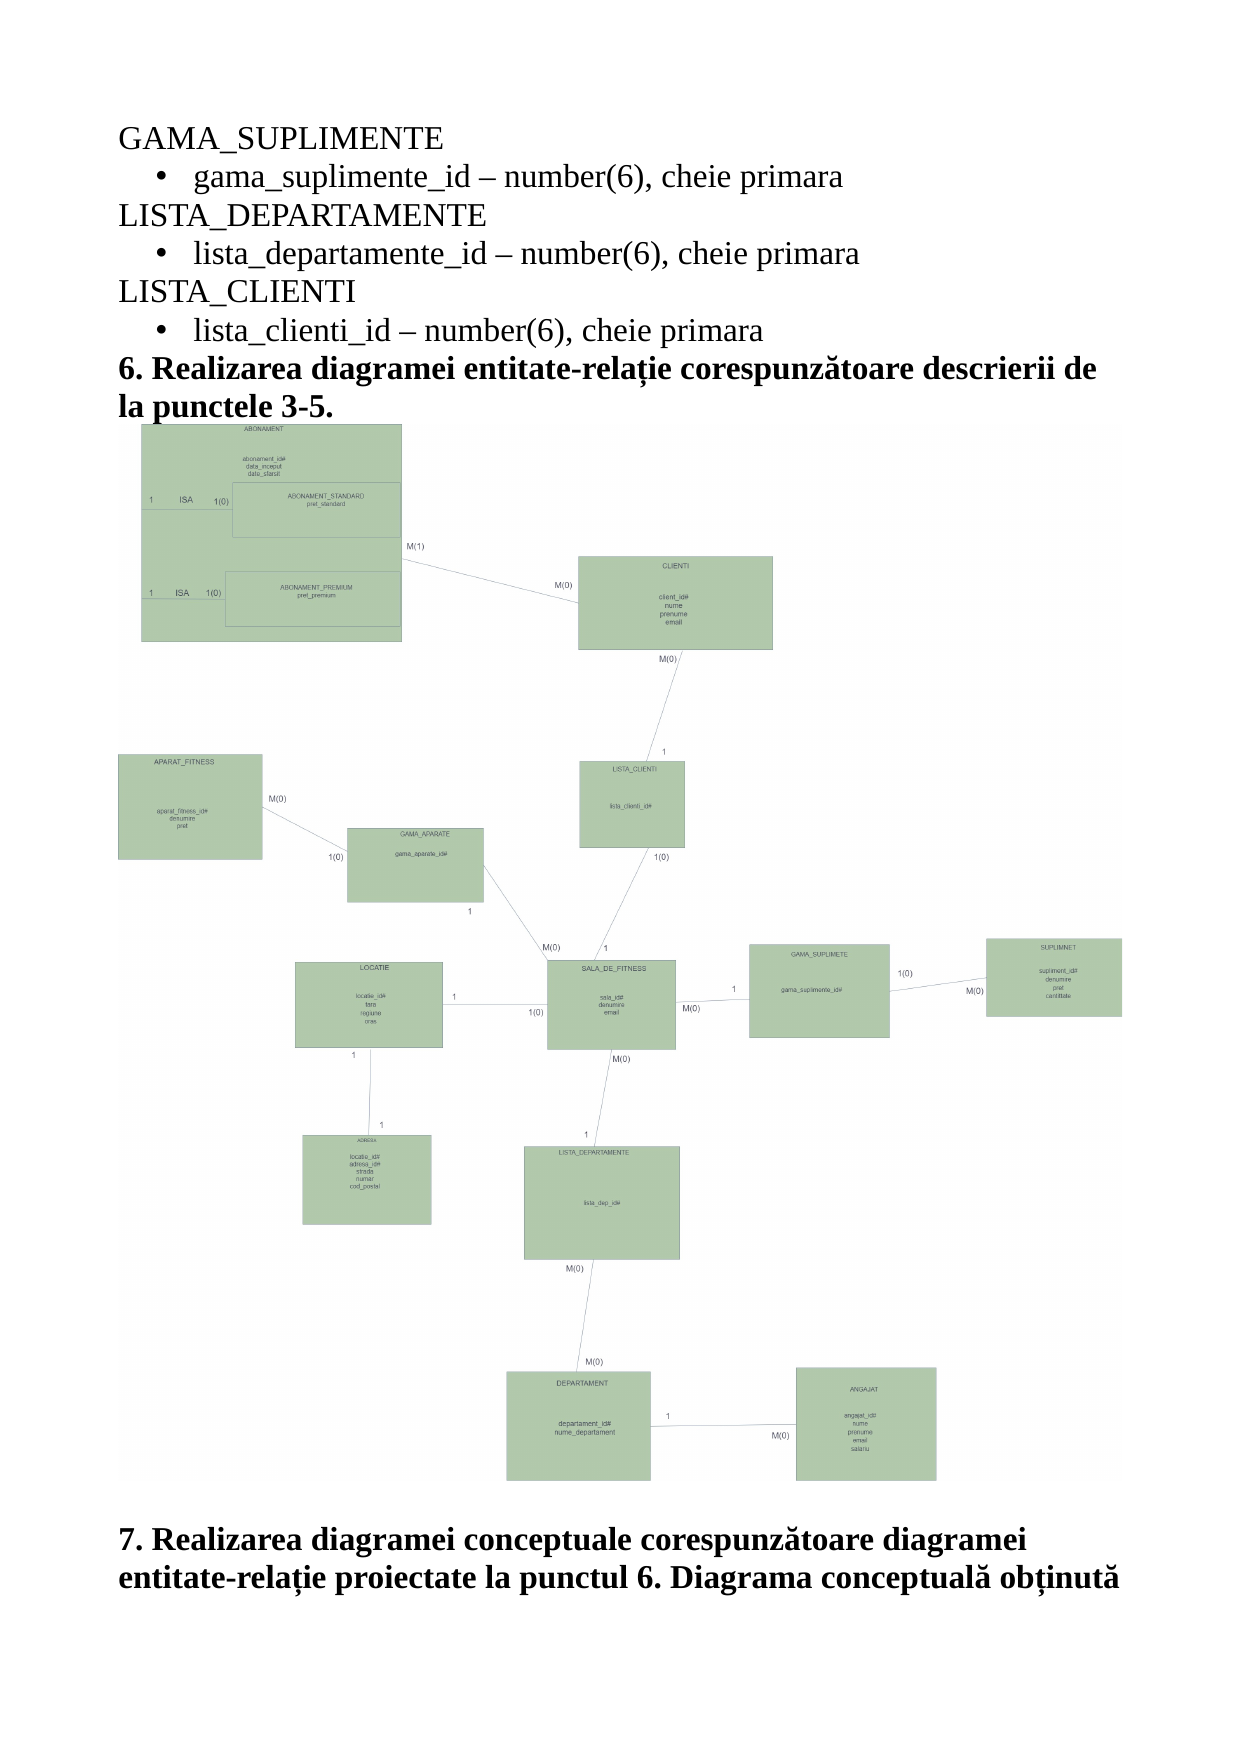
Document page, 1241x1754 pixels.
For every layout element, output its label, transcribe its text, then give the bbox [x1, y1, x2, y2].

text 7. Realizarea diagramei conceptuale corespunzătoare diagramei entitate-relație proiectate la punctul 6. Diagrama conceptuală obținută [118, 1519, 1122, 1596]
list lista_departamente_id – number(6), cheie primara [156, 233, 1122, 271]
list lista_clienti_id – number(6), cheie primara [156, 310, 1122, 348]
text LISTA_DEPARTAMENTE [118, 195, 1122, 233]
text GAMA_SUPLIMENTE [118, 118, 1122, 156]
picture [118, 424, 1123, 1481]
text LISTA_CLIENTI [118, 271, 1122, 310]
list gama_suplimente_id – number(6), cheie primara [156, 156, 1122, 195]
text 6. Realizarea diagramei entitate-relație corespunzătoare descrierii de la punctele 3-5. [118, 348, 1122, 424]
